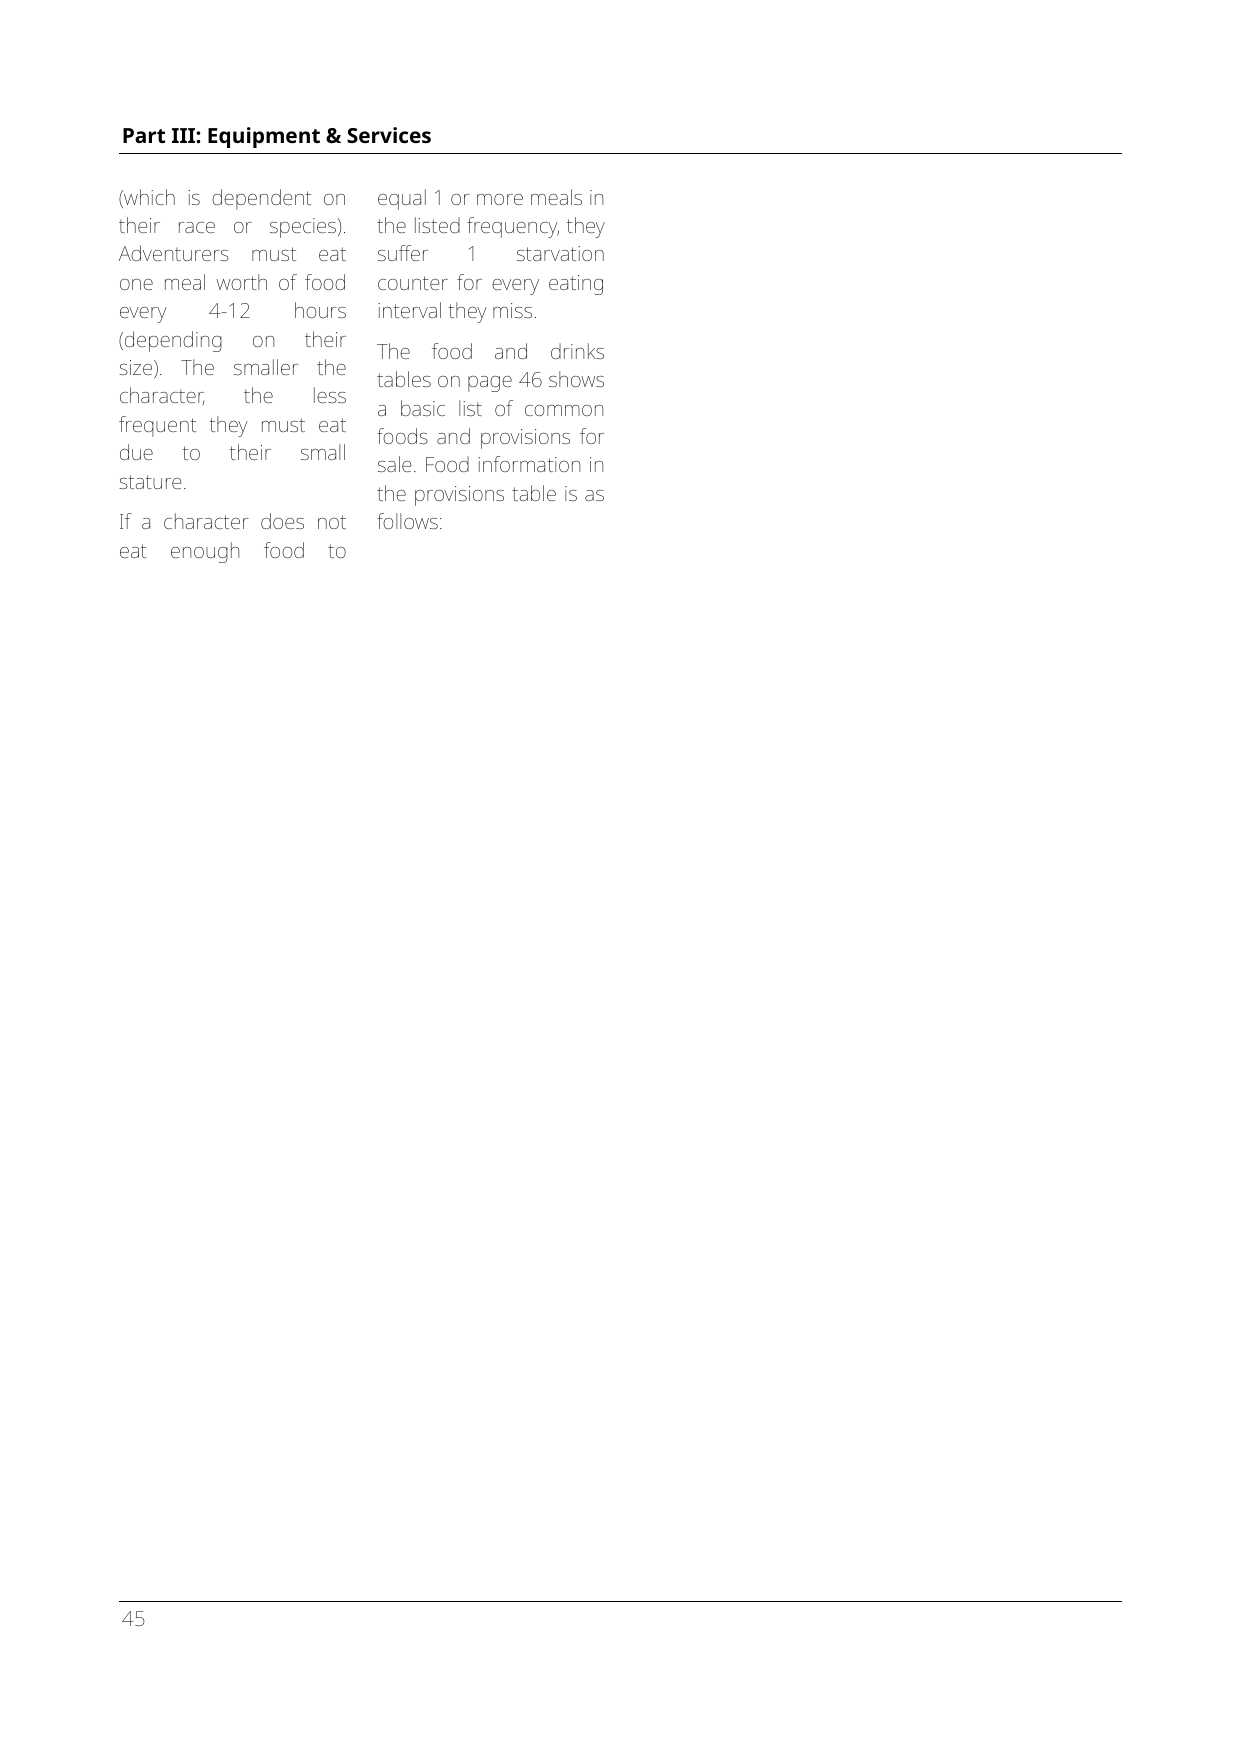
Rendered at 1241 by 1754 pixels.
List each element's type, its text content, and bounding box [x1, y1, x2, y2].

text The food and drinks tables on page 30 shows a basic list of common foods and provisions for sale. Food information in the provisions table is as follows: [377, 337, 605, 536]
text If a character does not eat enough food to [118, 507, 347, 564]
text (which is dependent on their race or species). Adventurers must eat one meal worth of food every 4-12 hours (depending on their size). The smaller the character, the less frequent they must eat due to their small stature. [118, 183, 347, 495]
text equal 1 or more meals in the listed frequency, they suffer 1 starvation counter for every eating interval they miss. [377, 183, 605, 325]
